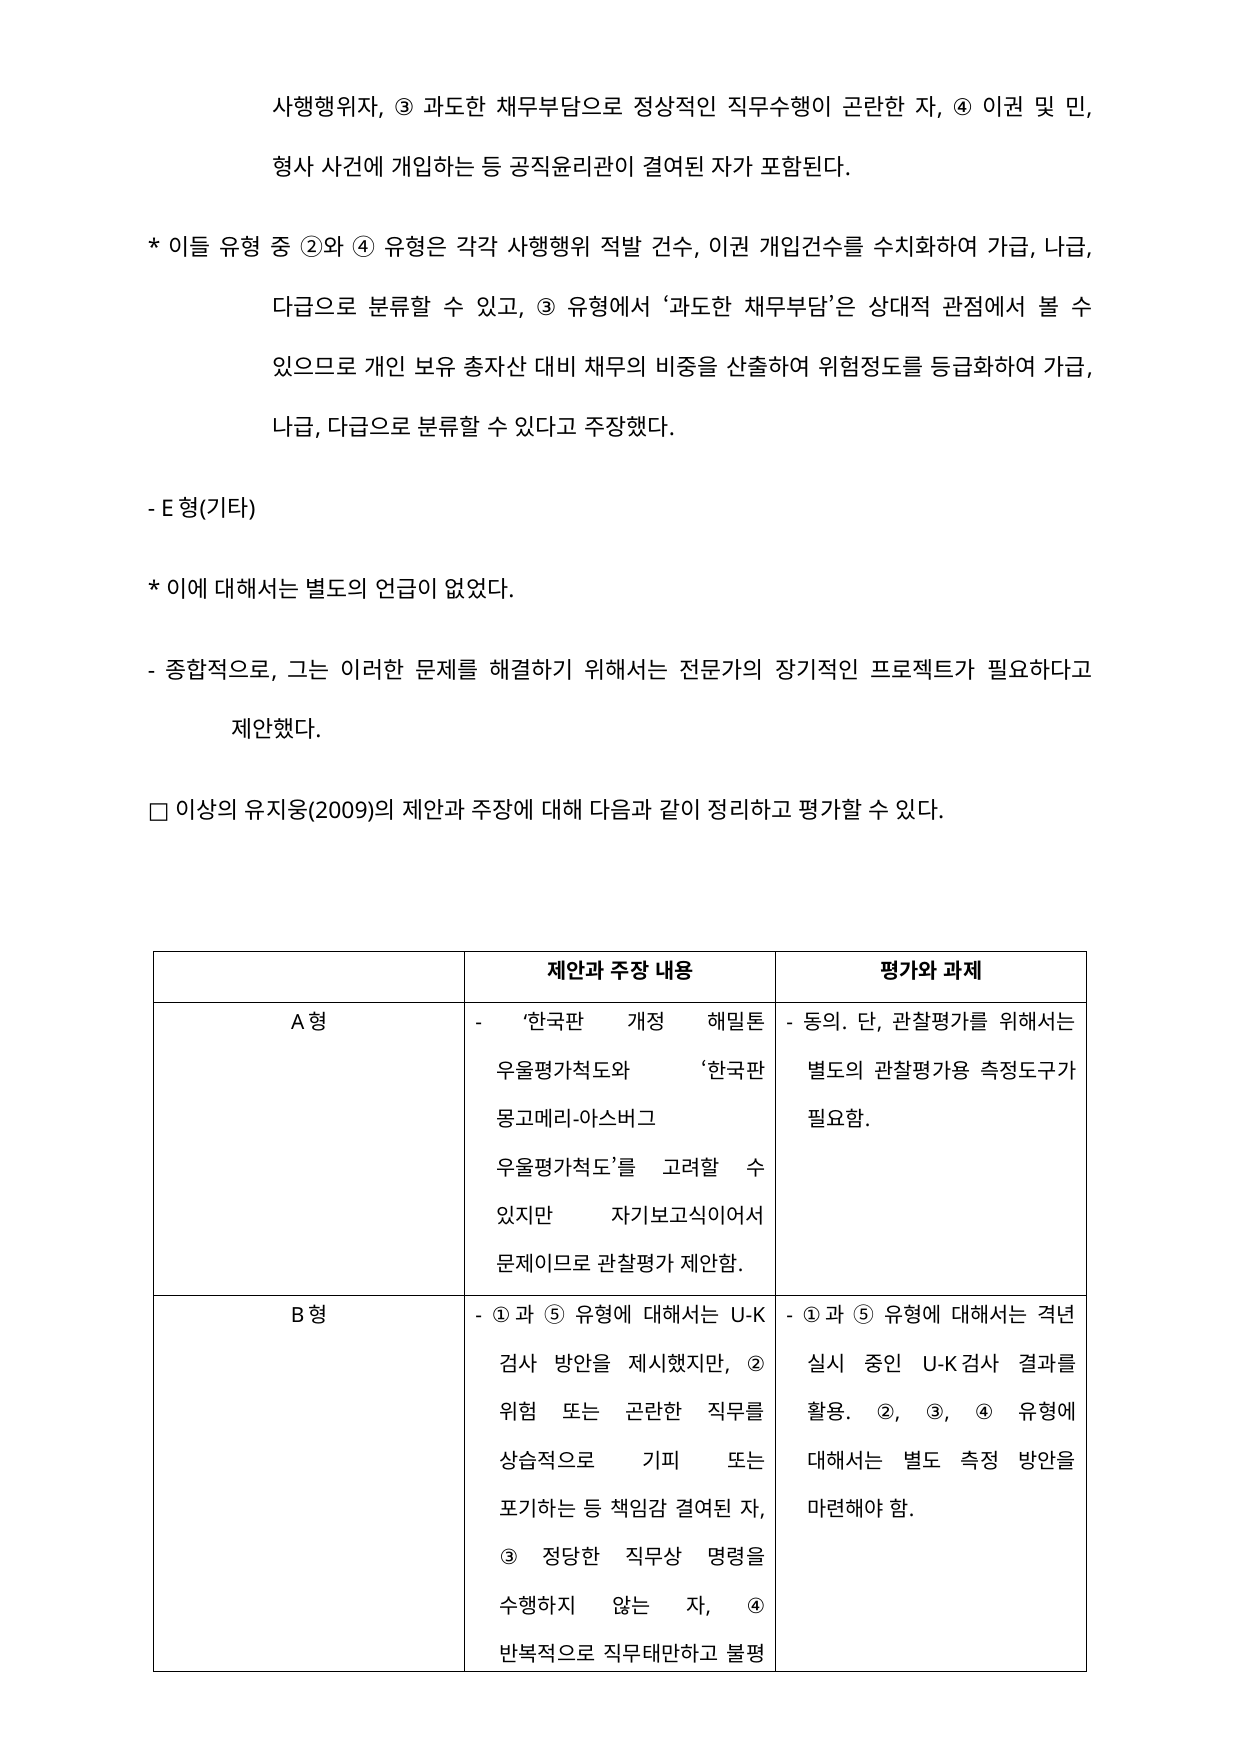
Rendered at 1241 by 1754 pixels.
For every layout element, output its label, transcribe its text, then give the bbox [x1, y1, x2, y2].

table_cell A형 [154, 1003, 464, 1295]
text * 이에 대해서는 별도의 언급이 없었다. [148, 571, 1093, 604]
table_header 평가와 과제 [776, 952, 1086, 1002]
text - E형(기타) [148, 490, 1093, 523]
text - 종합적으로, 그는 이러한 문제를 해결하기 위해서는 전문가의 장기적인 프로젝트가 필요하다고 제안했다. [148, 651, 1093, 745]
table_cell B형 [154, 1296, 464, 1671]
table_cell - ①과 ⑤ 유형에 대해서는 격년 실시 중인 U-K검사 결과를 활용. ②, ③, ④ 유형에 대해서는 별도 측정 방안을 마련해야 함. [776, 1296, 1086, 1671]
table_cell - 동의. 단, 관찰평가를 위해서는 별도의 관찰평가용 측정도구가 필요함. [776, 1003, 1086, 1295]
text * 이들 유형 중 ②와 ④ 유형은 각각 사행행위 적발 건수, 이권 개입건수를 수치화하여 가급, 나급, 다급으로 분류할 수 있고, ③ 유형에서 ‘과도한 채무부담’은 상대적 관점에서 볼 수 있으므로 개인 보유 총자산 대비 채무의 비중을 산출하여 위험정도를 등급화하여 가급, 나급, 다급으로 분류할 수 있다고 주장했다. [148, 229, 1093, 442]
table_cell - ‘한국판 개정 해밀톤 우울평가척도와 ‘한국판 몽고메리-아스버그 우울평가척도’를 고려할 수 있지만 자기보고식이어서 문제이므로 관찰평가 제안함. [465, 1003, 775, 1295]
table_header 제안과 주장 내용 [465, 952, 775, 1002]
text □ 이상의 유지웅(2009)의 제안과 주장에 대해 다음과 같이 정리하고 평가할 수 있다. [148, 792, 1093, 826]
text 사행행위자, ③ 과도한 채무부담으로 정상적인 직무수행이 곤란한 자, ④ 이권 및 민,형사 사건에 개입하는 등 공직윤리관이 결여된 자가 포함된다. [148, 88, 1093, 182]
table_cell - ①과 ⑤ 유형에 대해서는 U-K검사 방안을 제시했지만, ② 위험 또는 곤란한 직무를 상습적으로 기피 또는 포기하는 등 책임감 결여된 자, ③ 정당한 직무상 명령을 수행하지 않는 자, ④ 반복적으로 직무태만하고 불평 [465, 1296, 775, 1671]
table_header [154, 952, 464, 1002]
